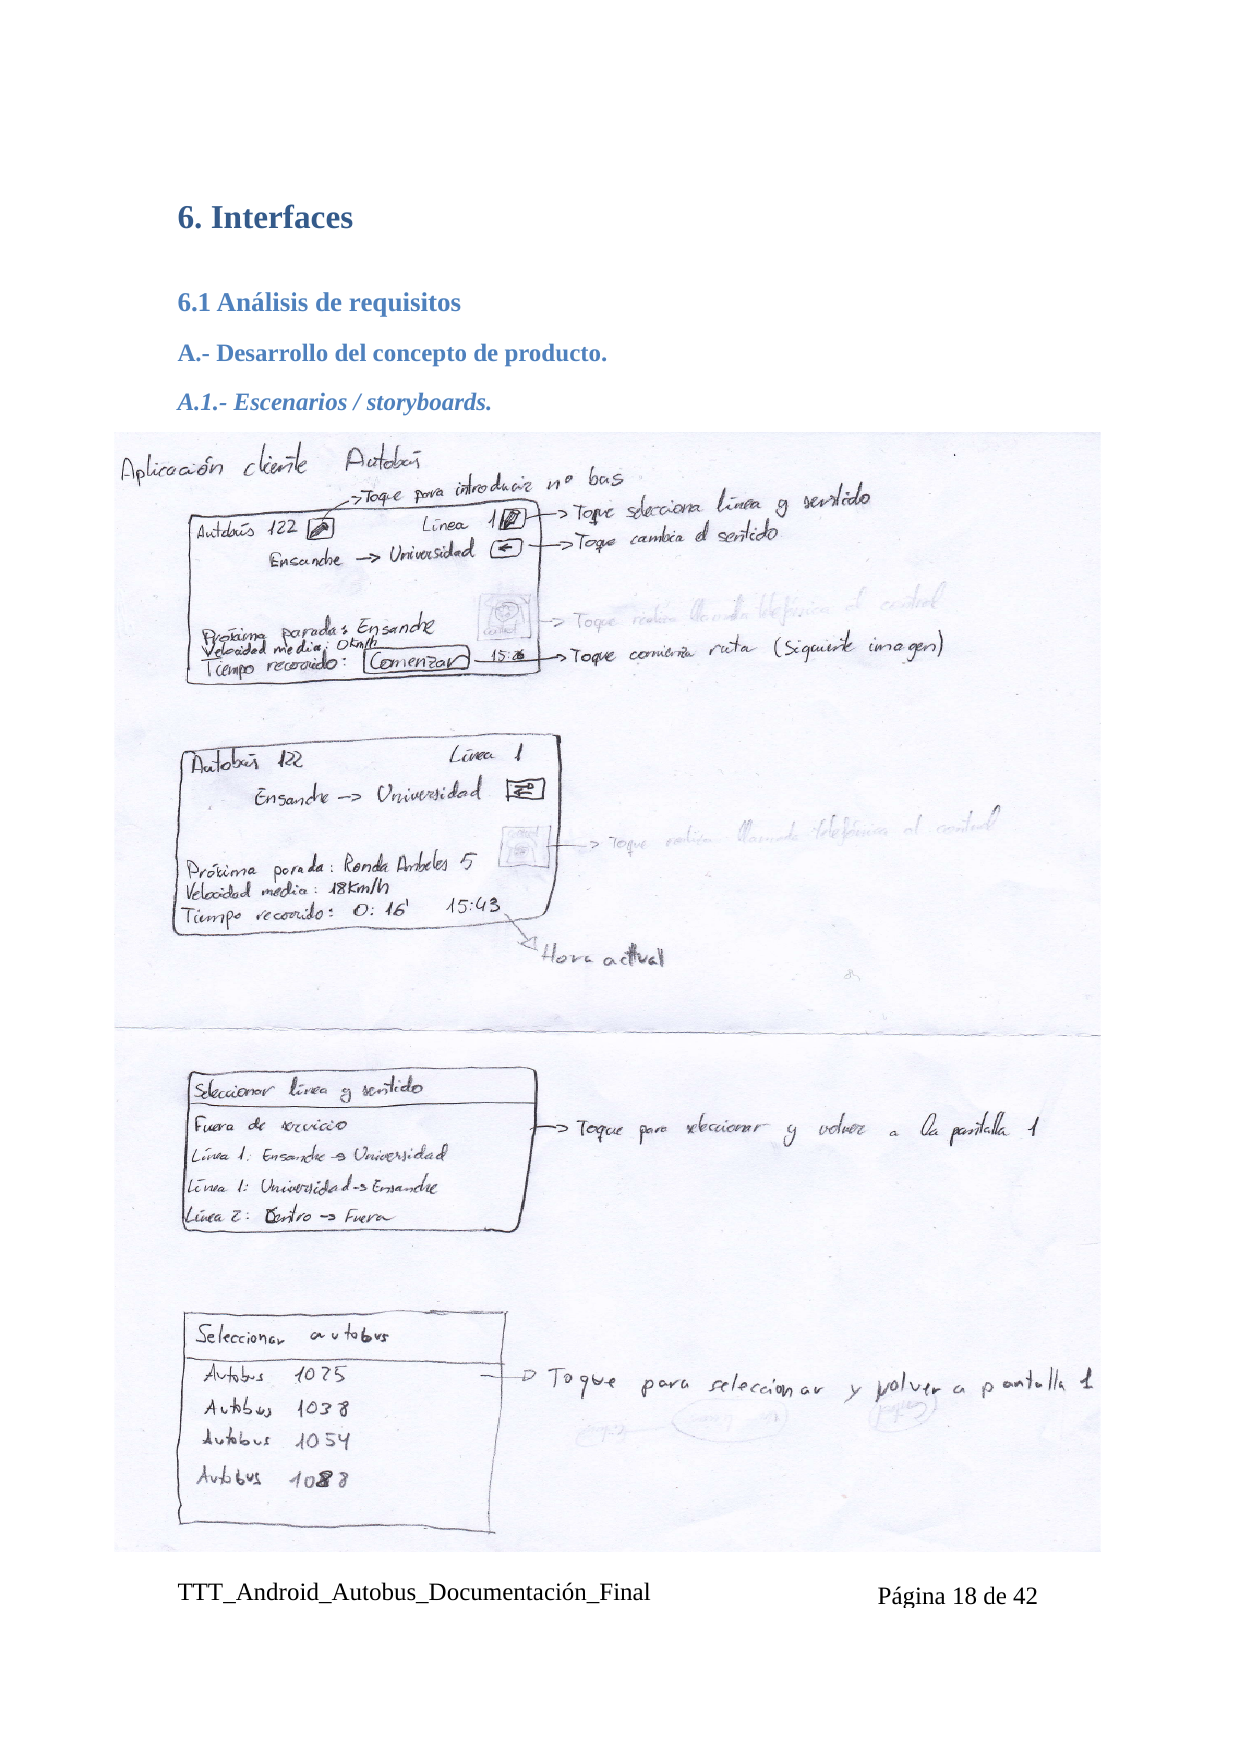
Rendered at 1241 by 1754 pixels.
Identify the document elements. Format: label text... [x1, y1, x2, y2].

subtitle 6. Interfaces [177, 198, 1063, 236]
subtitle 6.1 Análisis de requisitos [177, 286, 1063, 317]
subtitle A.1.- Escenarios / storyboards. [177, 387, 1063, 416]
subtitle A.- Desarrollo del concepto de producto. [177, 338, 1063, 366]
